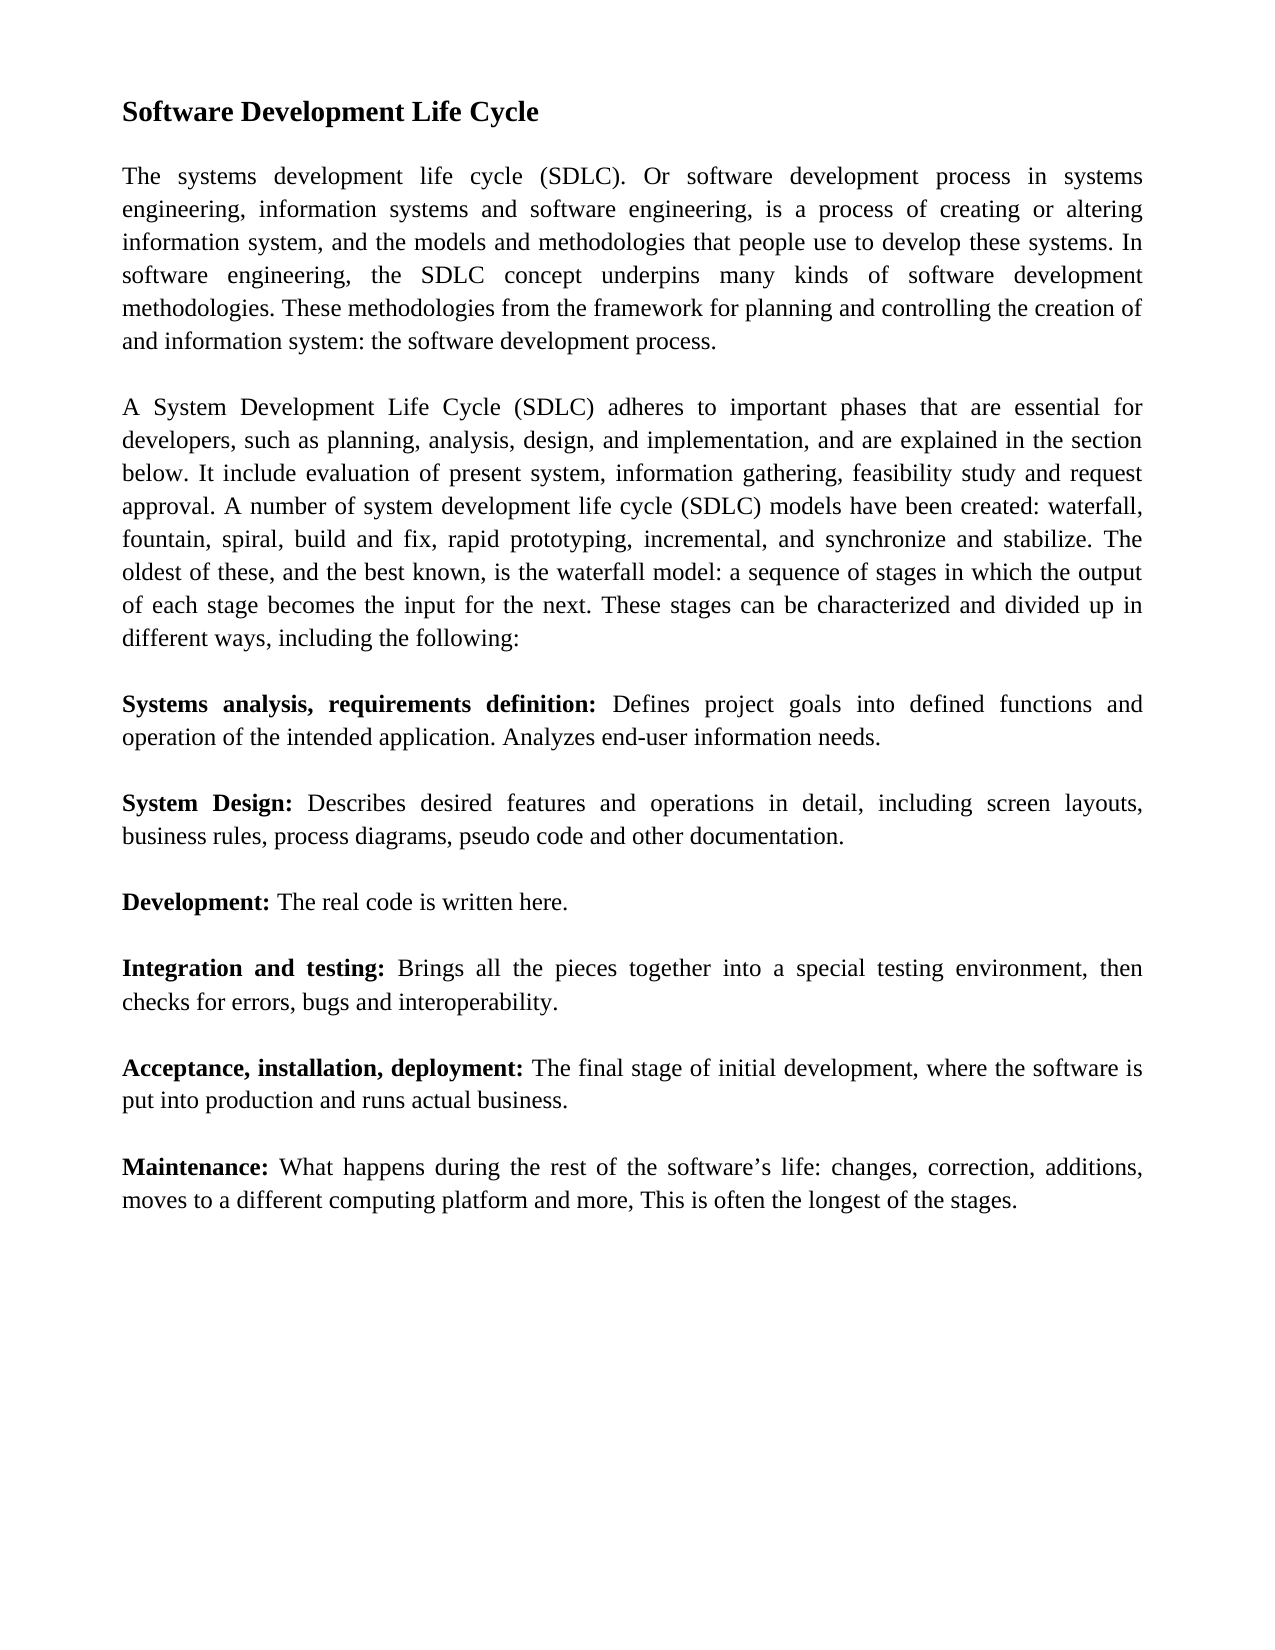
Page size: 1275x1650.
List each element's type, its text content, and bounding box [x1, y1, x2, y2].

text Systems analysis, requirements definition: Defines project goals into defined functions and operation of the intended application. Analyzes end-user information needs. [122, 689, 1144, 751]
text Software Development Life Cycle [122, 94, 1144, 127]
text Acceptance, installation, deployment: The final stage of initial development, where the software is put into production and runs actual business. [122, 1053, 1144, 1114]
text Maintenance: What happens during the rest of the software’s life: changes, correction, additions, moves to a different computing platform and more, This is often the longest of the stages. [122, 1152, 1144, 1213]
text The systems development life cycle (SDLC). Or software development process in systems engineering, information systems and software engineering, is a process of creating or altering information system, and the models and methodologies that people use to develop these systems. In software engineering, the SDLC concept underpins many kinds of software development methodologies. These methodologies from the framework for planning and controlling the creation of and information system: the software development process. [122, 161, 1144, 355]
text Integration and testing: Brings all the pieces together into a special testing environment, then checks for errors, bugs and interoperability. [122, 953, 1144, 1015]
text A System Development Life Cycle (SDLC) adheres to important phases that are essential for developers, such as planning, analysis, design, and implementation, and are explained in the section below. It include evaluation of present system, information gathering, feasibility study and request approval. A number of system development life cycle (SDLC) models have been created: waterfall, fountain, spiral, build and fix, rapid prototyping, incremental, and synchronize and stabilize. The oldest of these, and the best known, is the waterfall model: a sequence of stages in which the output of each stage becomes the input for the next. These stages can be characterized and divided up in different ways, including the following: [122, 392, 1144, 652]
text System Design: Describes desired features and operations in detail, including screen layouts, business rules, process diagrams, pseudo code and other documentation. [122, 788, 1144, 850]
text Development: The real code is written here. [122, 887, 1144, 916]
